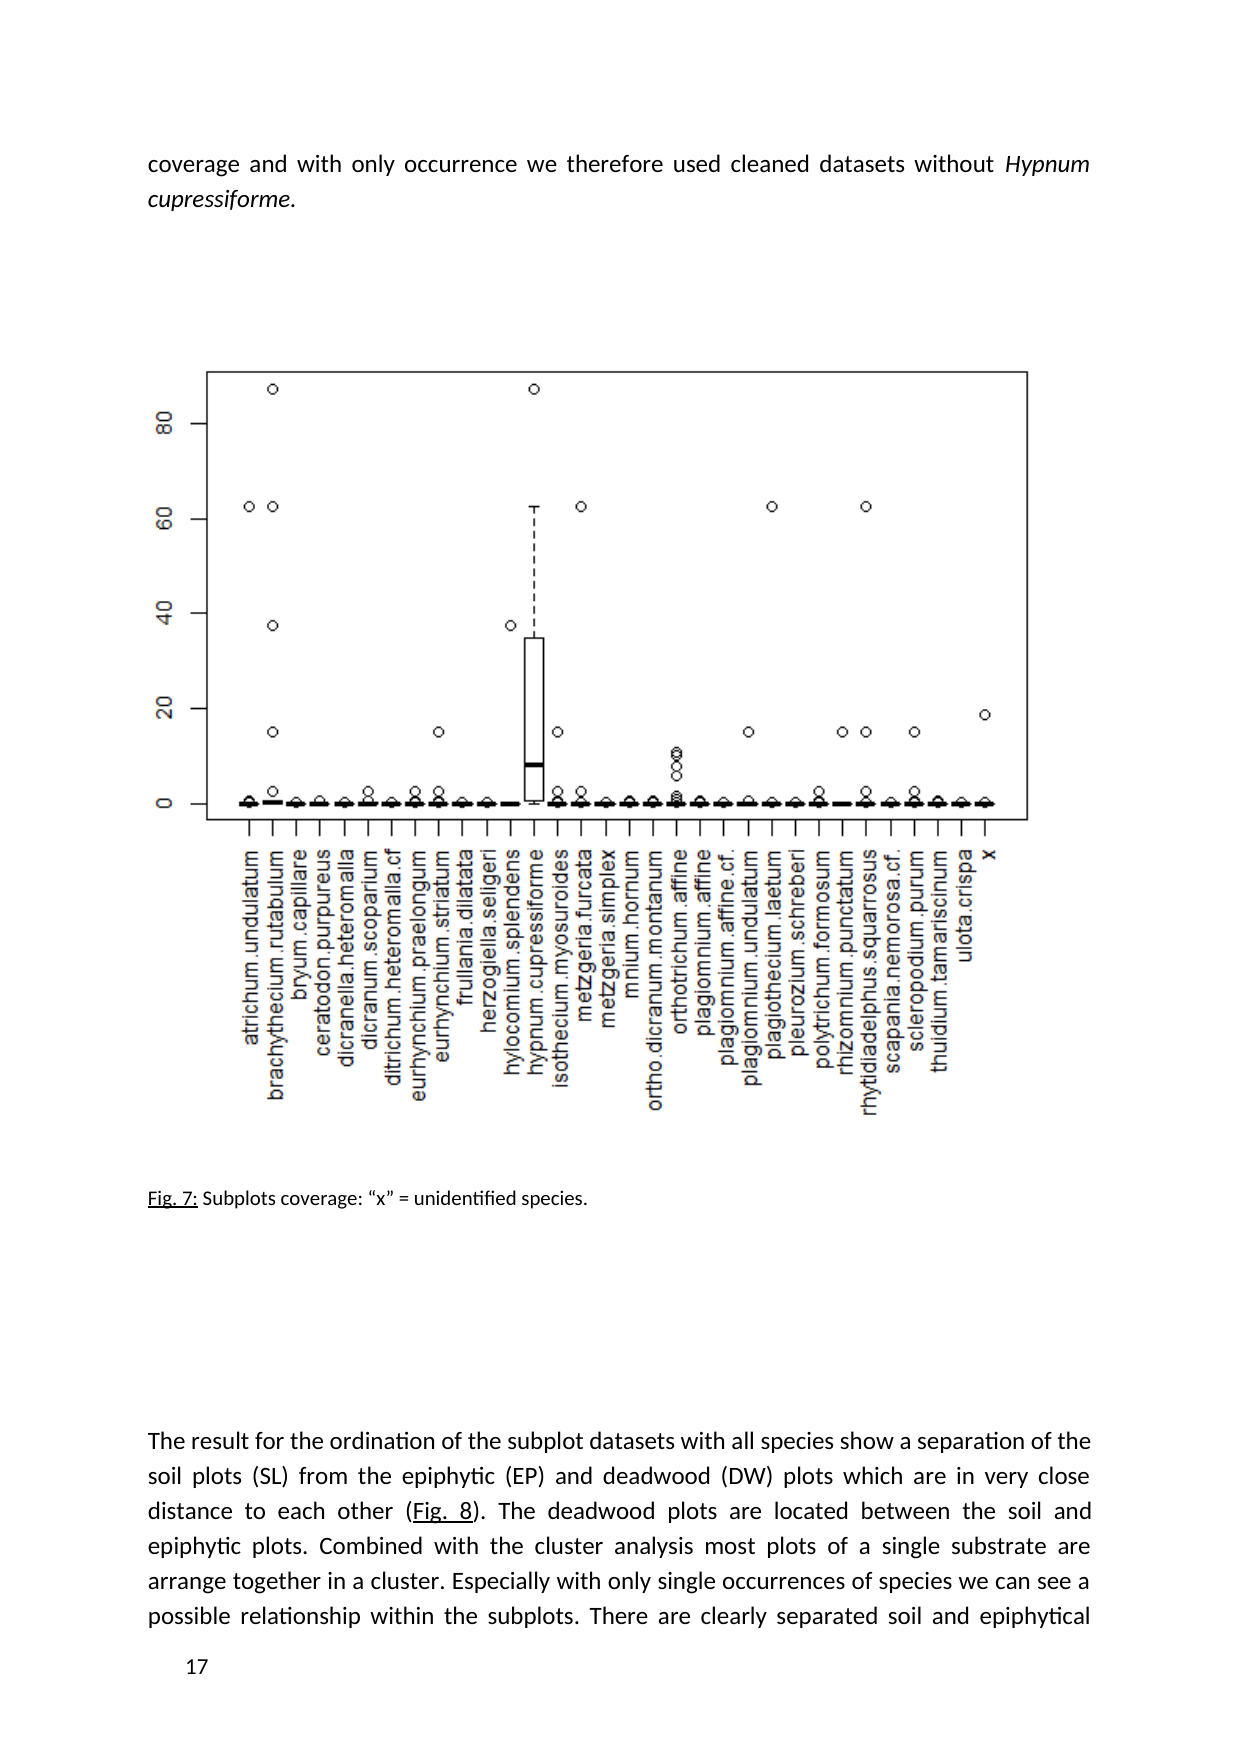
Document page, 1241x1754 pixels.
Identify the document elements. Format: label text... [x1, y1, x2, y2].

text Fig. 7: Subplots coverage: “x” = unidentified species. [148, 1185, 1092, 1210]
text The result for the ordination of the subplot datasets with all species show a separation of the soil plots (SL) from the epiphytic (EP) and deadwood (DW) plots which are in very close distance to each other (Fig. 8). The deadwood plots are located between the soil and epiphytic plots. Combined with the cluster analysis most plots of a single substrate are arrange together in a cluster. Especially with only single occurrences of species we can see a possible relationship within the subplots. There are clearly separated soil and epiphytical [148, 1425, 1092, 1631]
picture [147, 312, 1058, 1151]
text coverage and with only occurrence we therefore used cleaned datasets without Hypnum cupressiforme. [148, 148, 1092, 213]
